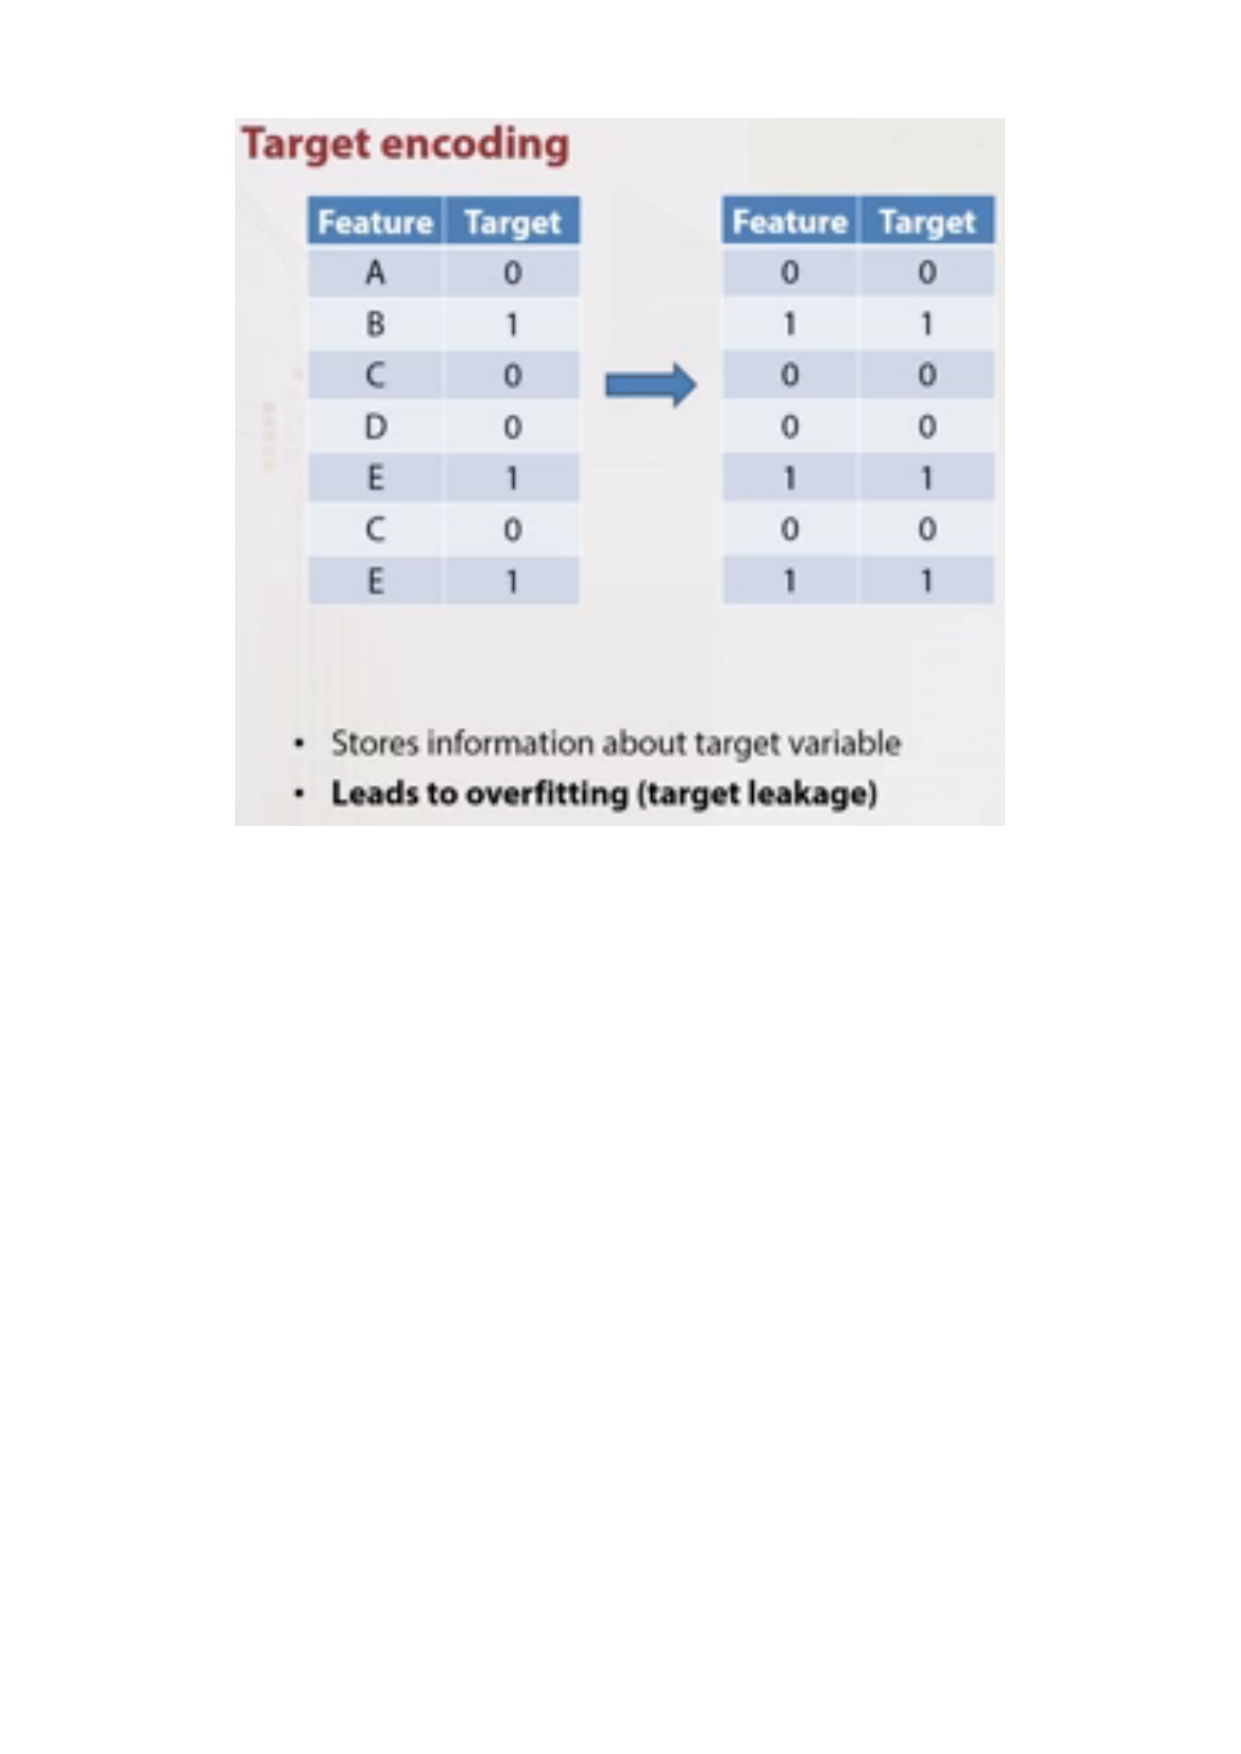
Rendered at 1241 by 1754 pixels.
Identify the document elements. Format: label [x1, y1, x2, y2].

picture [235, 118, 1006, 826]
